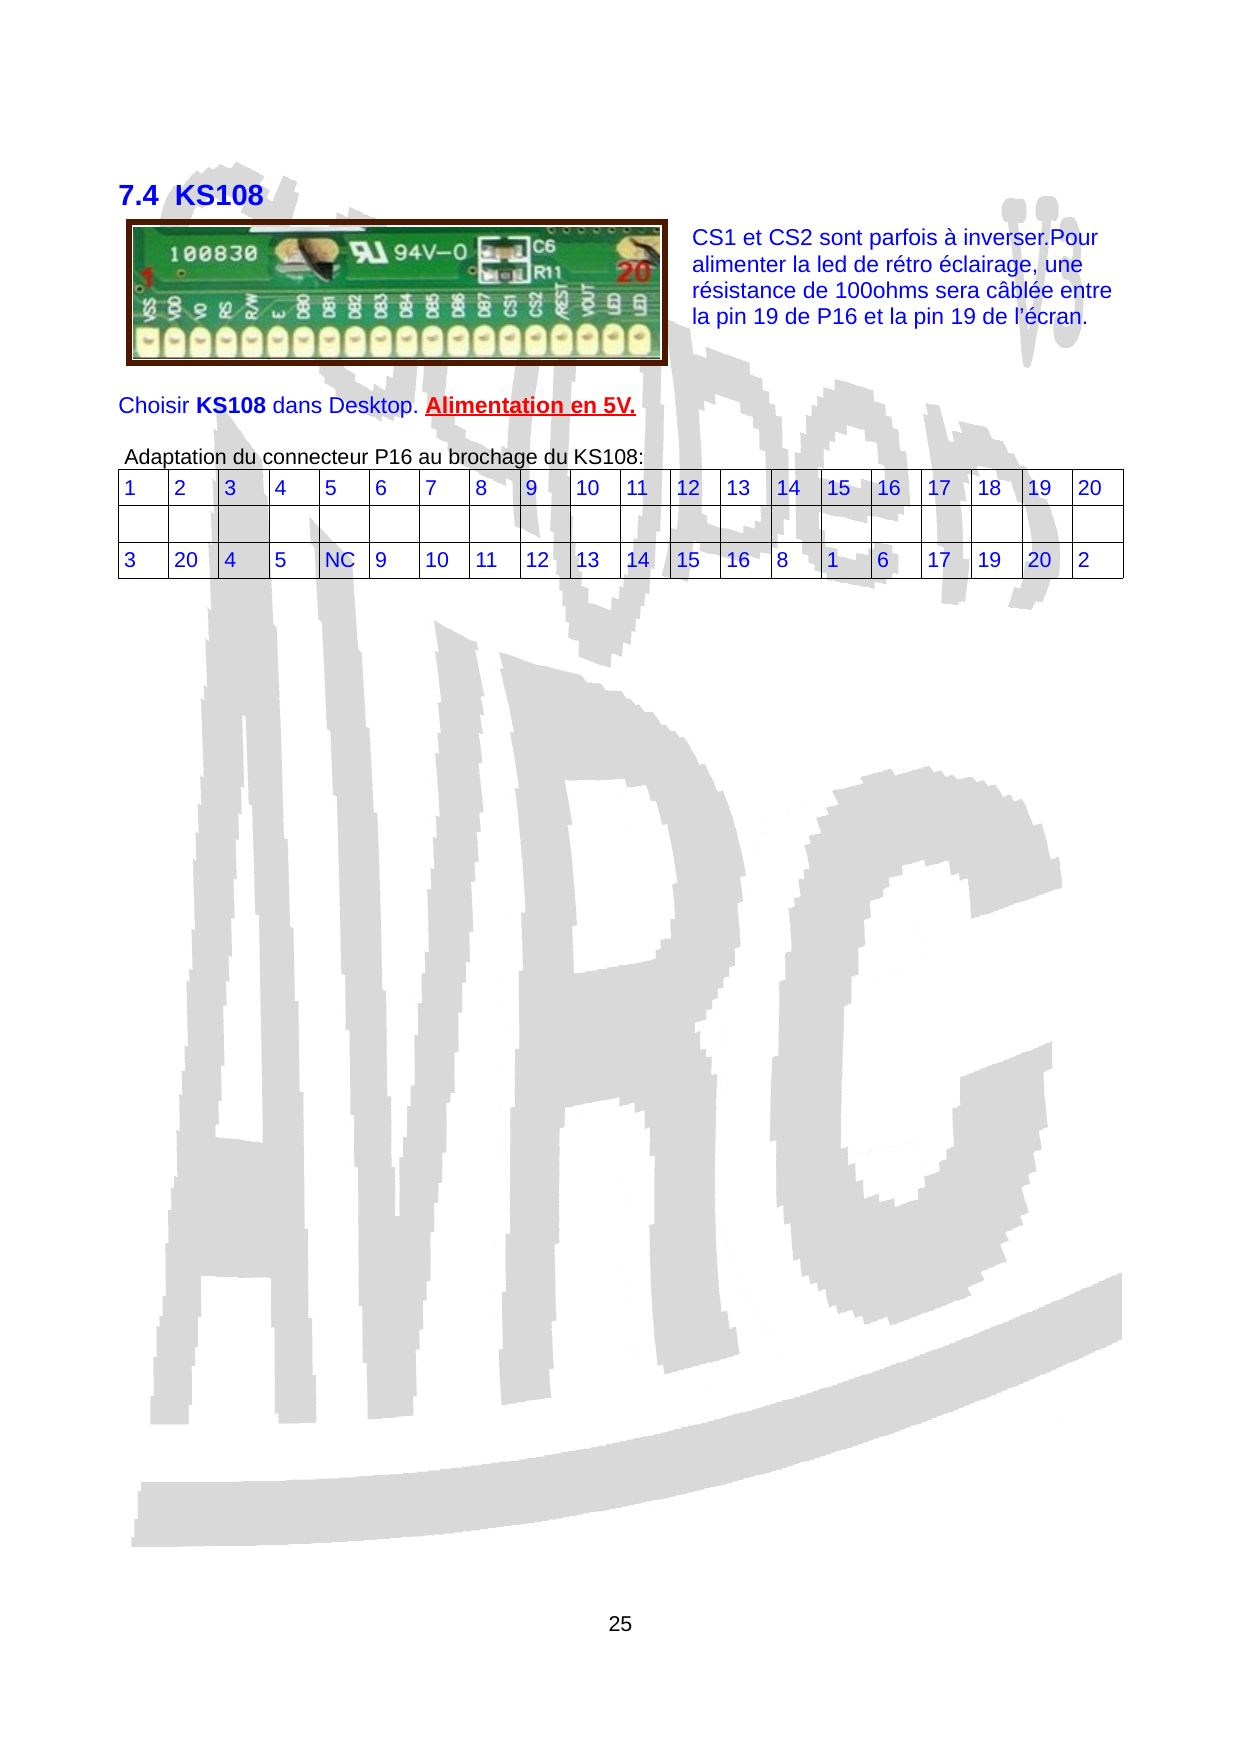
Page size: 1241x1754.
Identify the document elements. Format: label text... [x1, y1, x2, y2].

table_header 3 [219, 470, 269, 505]
text CS1 et CS2 sont parfois à inverser.Pour alimenter la led de rétro éclairage, une résistance de 100ohms sera câblée entre la pin 19 de P16 et la pin 19 de l’écran. [668, 224, 1122, 330]
table_cell 20 [169, 543, 218, 578]
table_cell [922, 506, 971, 542]
table_cell [420, 506, 469, 542]
table_cell [320, 506, 369, 542]
table_header 13 [721, 470, 771, 505]
table_header 12 [671, 470, 720, 505]
table_cell [1023, 506, 1072, 542]
table_cell [169, 506, 218, 542]
table_cell 6 [872, 543, 921, 578]
table_cell 1 [822, 543, 871, 578]
table_header 8 [470, 470, 520, 505]
table_header 9 [521, 470, 570, 505]
table_header 11 [621, 470, 670, 505]
text Adaptation du connecteur P16 au brochage du KS108: [118, 444, 1122, 469]
table_header 1 [119, 470, 168, 505]
table_cell 3 [119, 543, 168, 578]
table_header 7 [420, 470, 469, 505]
table_cell 12 [521, 543, 570, 578]
table_cell 13 [571, 543, 620, 578]
table_header 19 [1023, 470, 1072, 505]
text Choisir KS108 dans Desktop. Alimentation en 5V. [118, 392, 1122, 418]
table_cell 10 [420, 543, 469, 578]
table_cell [671, 506, 720, 542]
table_header 2 [169, 470, 218, 505]
subtitle 7.4 KS108 [118, 178, 1122, 212]
table_cell 8 [772, 543, 821, 578]
table_cell 11 [470, 543, 520, 578]
table_header 5 [320, 470, 369, 505]
table_cell 15 [671, 543, 720, 578]
table_cell 14 [621, 543, 670, 578]
table_cell [822, 506, 871, 542]
table_header 17 [922, 470, 971, 505]
table_cell NC [320, 543, 369, 578]
table_cell 9 [370, 543, 419, 578]
table_header 15 [822, 470, 871, 505]
table_cell 16 [721, 543, 771, 578]
table_cell [772, 506, 821, 542]
table_cell 5 [270, 543, 319, 578]
table_cell [119, 506, 168, 542]
table_header 18 [972, 470, 1022, 505]
table_header 20 [1073, 470, 1123, 505]
table_cell [521, 506, 570, 542]
table_header 4 [270, 470, 319, 505]
table_header 10 [571, 470, 620, 505]
table_cell [270, 506, 319, 542]
table_cell 17 [922, 543, 971, 578]
table_cell [721, 506, 771, 542]
table_cell [872, 506, 921, 542]
picture [134, 227, 660, 358]
table_header 14 [772, 470, 821, 505]
table_cell [571, 506, 620, 542]
table_cell 19 [972, 543, 1022, 578]
table_cell [470, 506, 520, 542]
table_cell [219, 506, 269, 542]
table_cell 20 [1023, 543, 1072, 578]
table_header 6 [370, 470, 419, 505]
table_cell [1073, 506, 1123, 542]
table_cell [972, 506, 1022, 542]
table_cell [370, 506, 419, 542]
table_cell 4 [219, 543, 269, 578]
table_cell 2 [1073, 543, 1123, 578]
table_header 16 [872, 470, 921, 505]
table_cell [621, 506, 670, 542]
